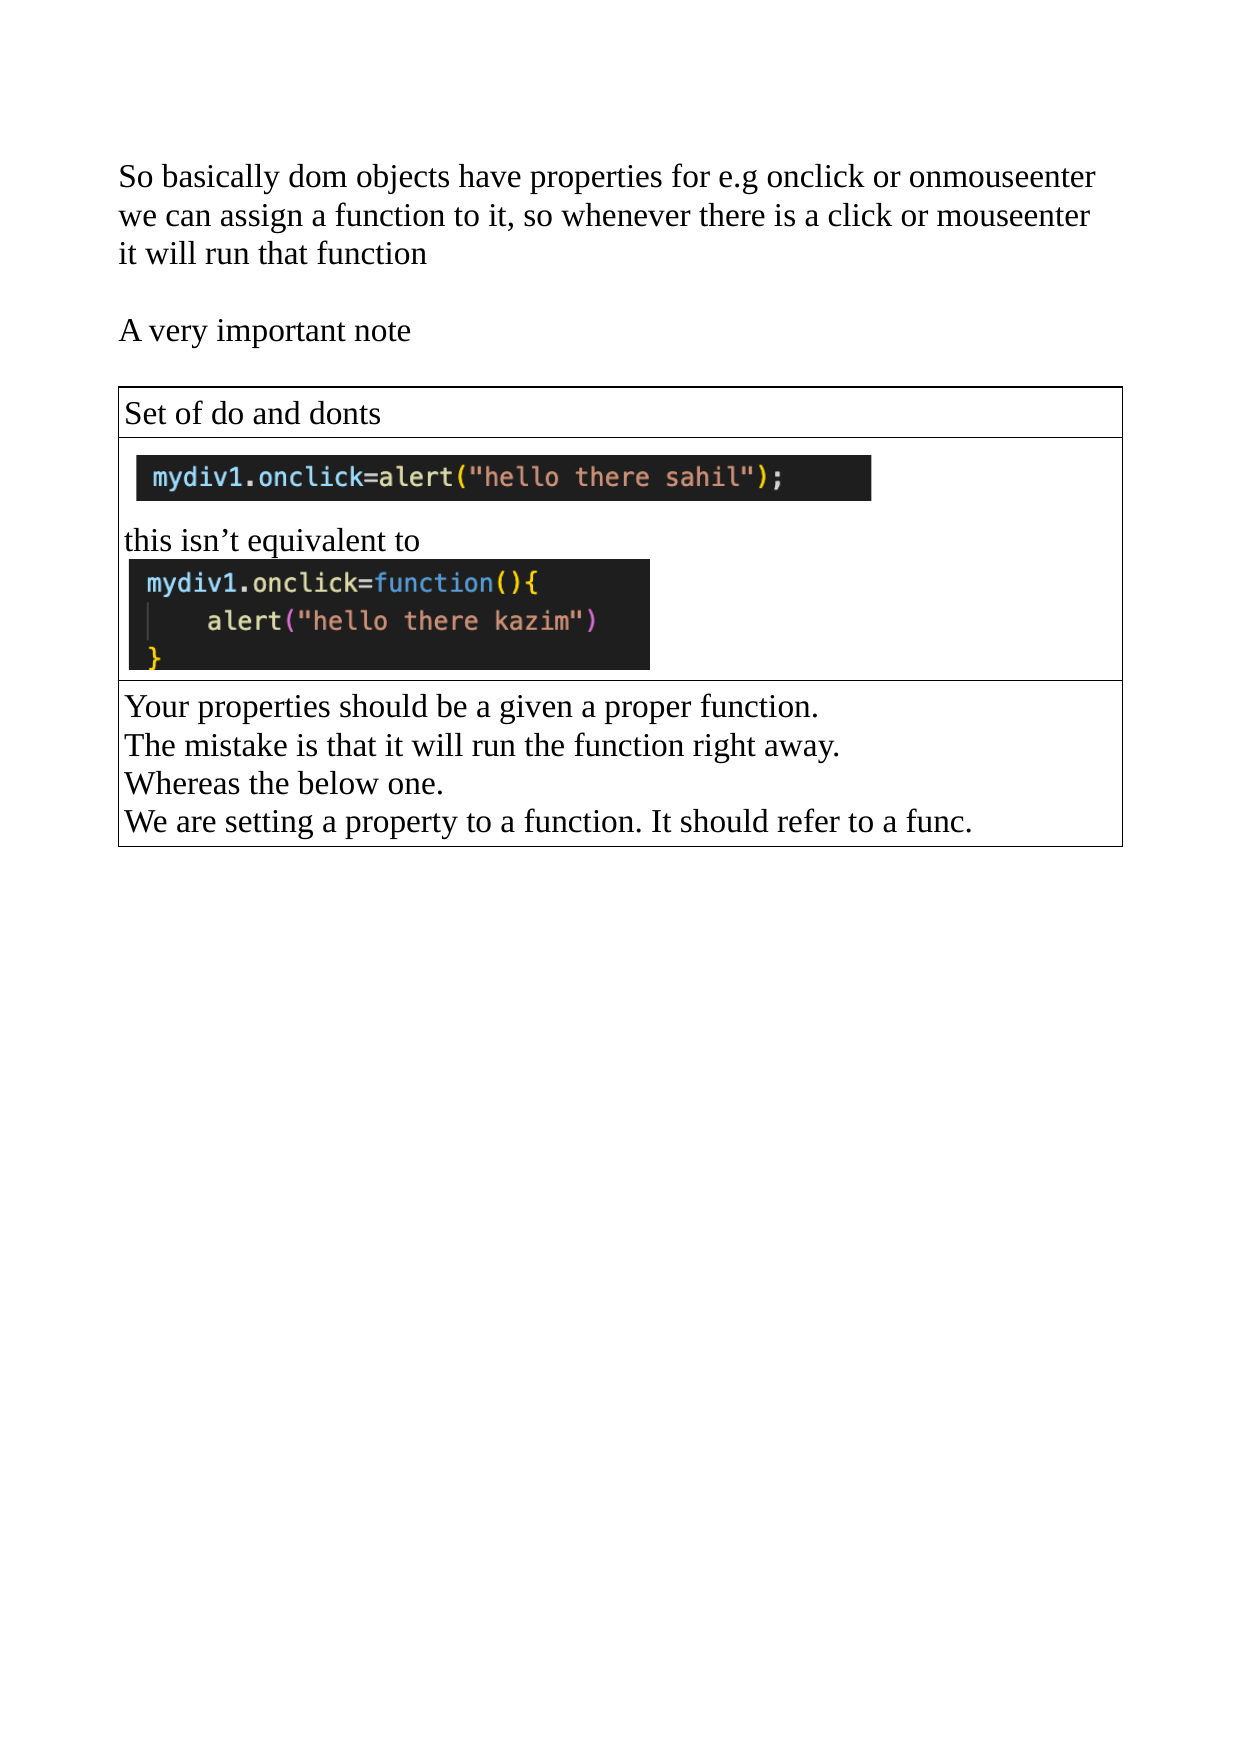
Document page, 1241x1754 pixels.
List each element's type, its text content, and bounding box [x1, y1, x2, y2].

text A very important note [118, 310, 1122, 348]
table_header Set of do and donts [119, 388, 1122, 437]
text it will run that function [118, 233, 1122, 271]
table_cell this isn’t equivalent to [119, 438, 1122, 680]
table_cell Your properties should be a given a proper function. The mistake is that it will run the function right away. Whereas the below one. We are setting a property to a function. It should refer to a func. [119, 681, 1122, 846]
text So basically dom objects have properties for e.g onclick or onmouseenter [118, 156, 1122, 195]
picture [128, 559, 650, 670]
picture [136, 455, 872, 501]
text we can assign a function to it, so whenever there is a click or mouseenter [118, 195, 1122, 233]
